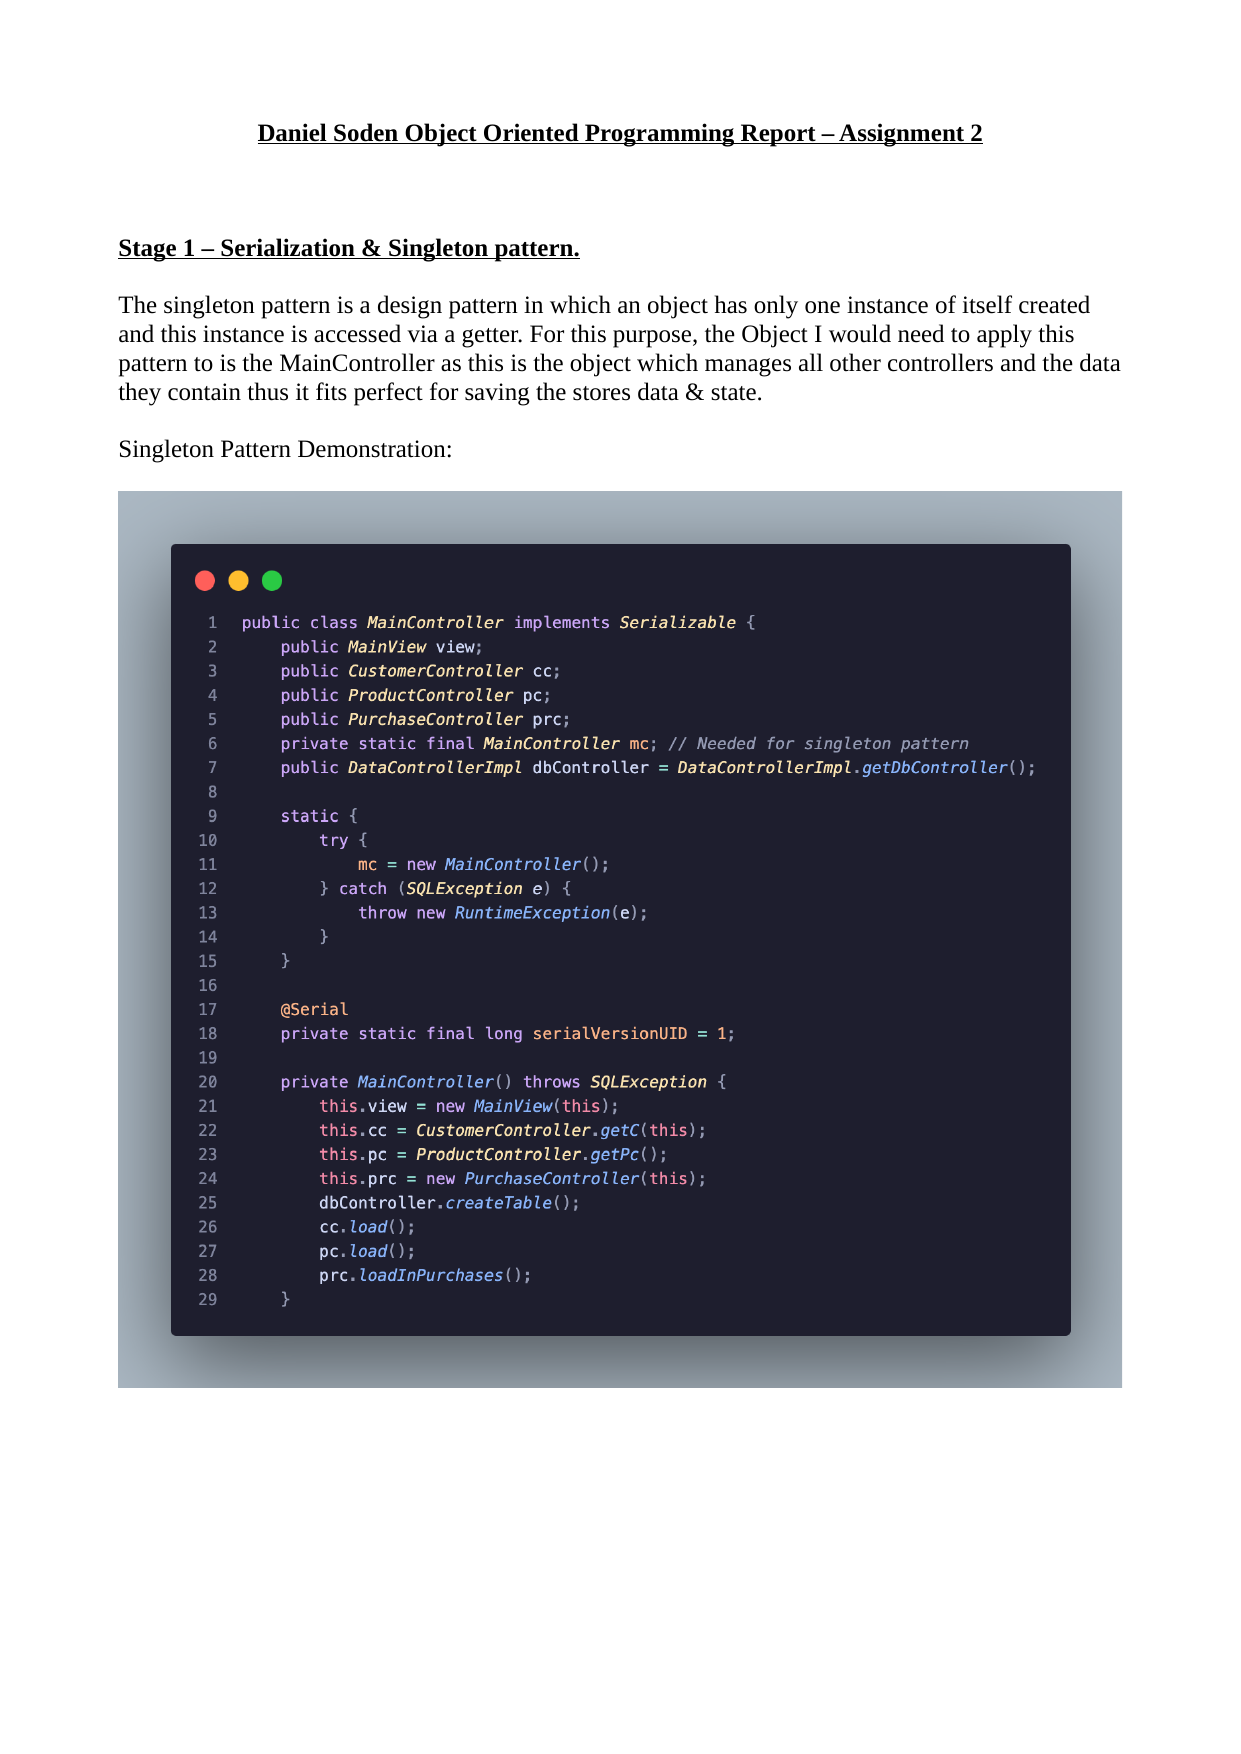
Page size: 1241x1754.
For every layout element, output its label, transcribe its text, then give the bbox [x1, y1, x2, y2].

text Singleton Pattern Demonstration: [118, 434, 1122, 463]
text Stage 1 – Serialization & Singleton pattern. [118, 233, 1122, 262]
picture [118, 491, 1123, 1388]
text Daniel Soden Object Oriented Programming Report – Assignment 2 [118, 118, 1122, 147]
text The singleton pattern is a design pattern in which an object has only one instance of itself created and this instance is accessed via a getter. For this purpose, the Object I would need to apply this pattern to is the MainController as this is the object which manages all other controllers and the data they contain thus it fits perfect for saving the stores data & state. [118, 291, 1122, 406]
